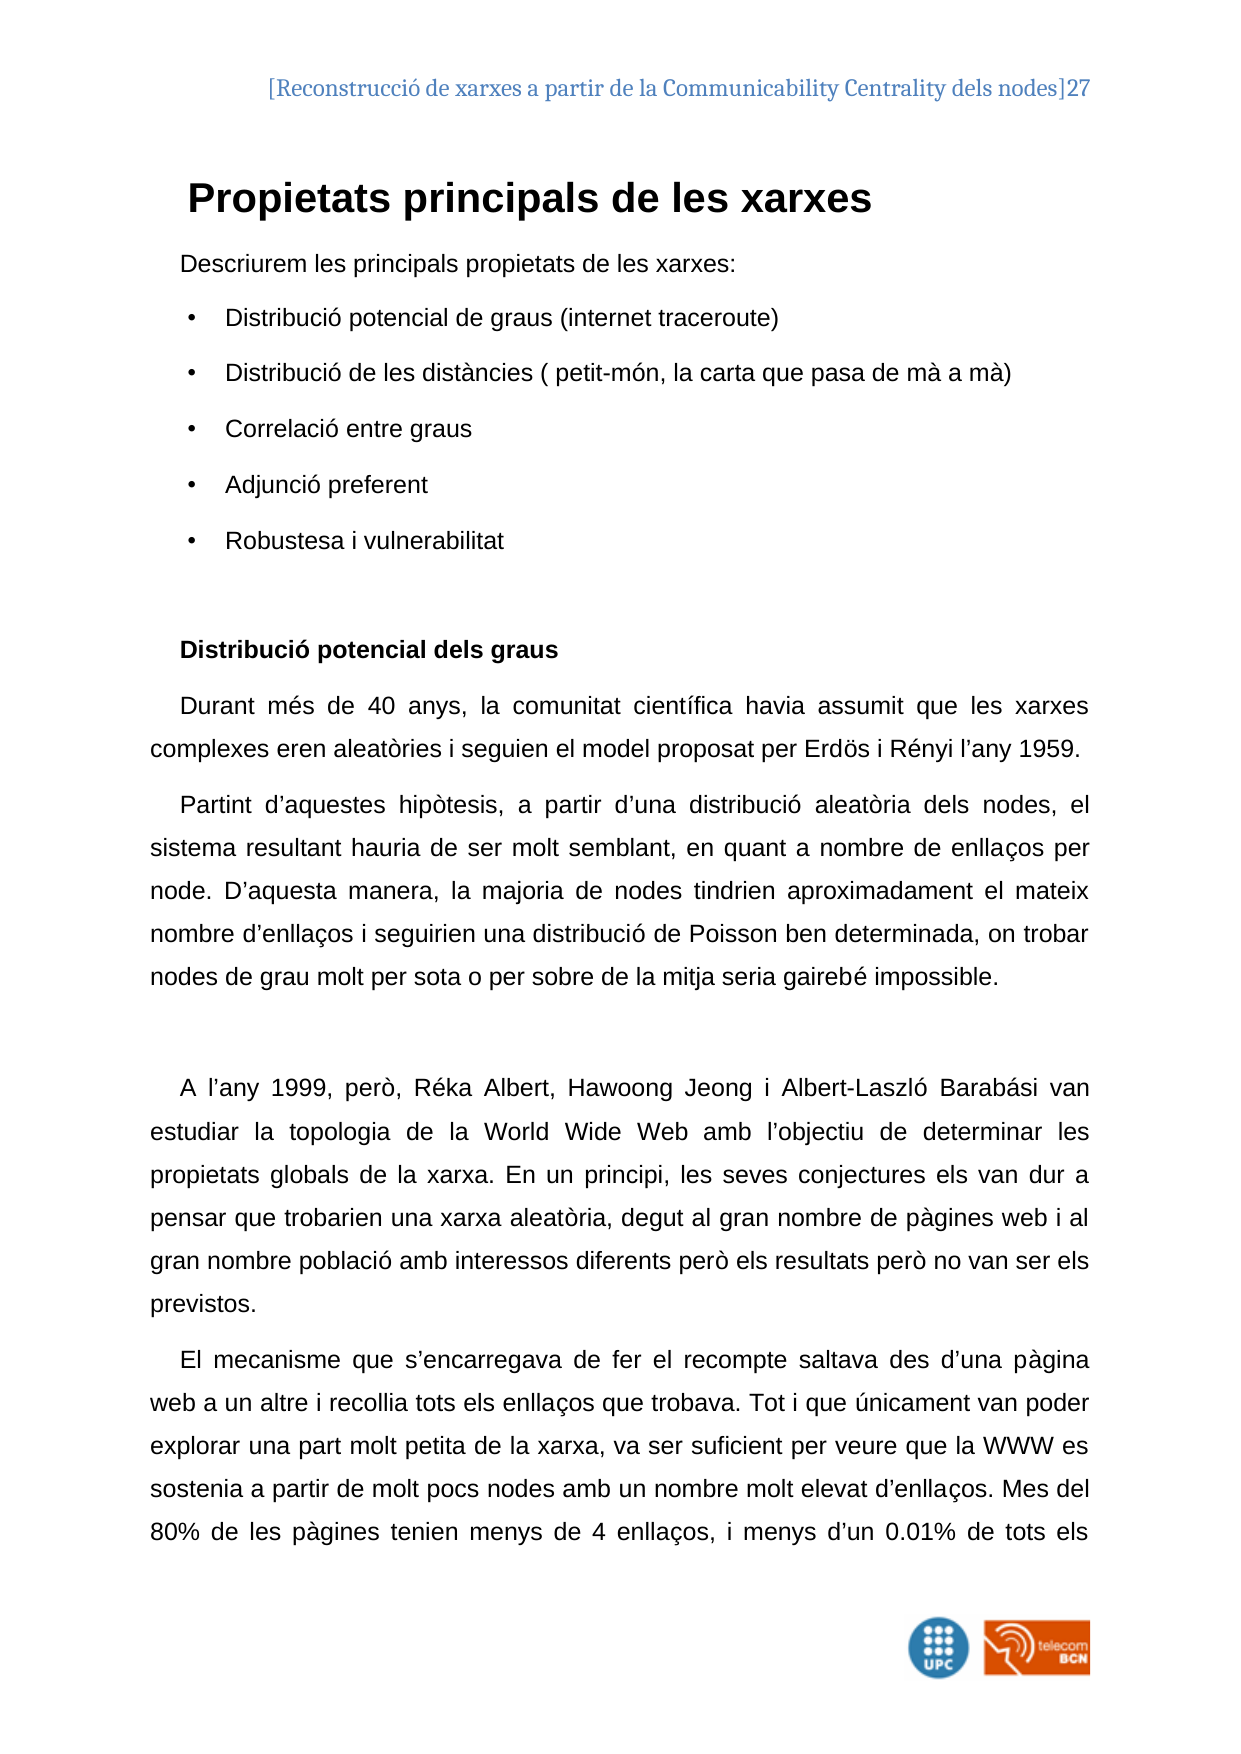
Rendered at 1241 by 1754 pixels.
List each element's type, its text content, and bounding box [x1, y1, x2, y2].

text Descriurem les principals propietats de les xarxes: [150, 249, 1090, 278]
text Durant més de 40 anys, la comunitat científica havia assumit que les xarxes complexes eren aleatòries i seguien el model proposat per Erdös i Rényi l’any 1959. [150, 691, 1090, 763]
subtitle Propietats principals de les xarxes [187, 173, 1090, 221]
text El mecanisme que s’encarregava de fer el recompte saltava des d’una pàgina web a un altre i recollia tots els enllaços que trobava. Tot i que únicament van poder explorar una part molt petita de la xarxa, va ser suficient per veure que la WWW es sostenia a partir de molt pocs nodes amb un nombre molt elevat d’enllaços. Mes del 80% de les pàgines tenien menys de 4 enllaços, i menys d’un 0.01% de tots els [150, 1344, 1090, 1546]
list Adjunció preferent [187, 470, 1090, 499]
picture [904, 1614, 1091, 1681]
list Robustesa i vulnerabilitat [187, 526, 1090, 554]
text Distribució potencial dels graus [150, 635, 1090, 664]
text Partint d’aquestes hipòtesis, a partir d’una distribució aleatòria dels nodes, el sistema resultant hauria de ser molt semblant, en quant a nombre de enllaços per node. D’aquesta manera, la majoria de nodes tindrien aproximadament el mateix nombre d’enllaços i seguirien una distribució de Poisson ben determinada, on trobar nodes de grau molt per sota o per sobre de la mitja seria gairebé impossible. [150, 789, 1090, 991]
text A l’any 1999, però, Réka Albert, Hawoong Jeong i Albert-Laszló Barabási van estudiar la topologia de la World Wide Web amb l’objectiu de determinar les propietats globals de la xarxa. En un principi, les seves conjectures els van dur a pensar que trobarien una xarxa aleatòria, degut al gran nombre de pàgines web i al gran nombre població amb interessos diferents però els resultats però no van ser els previstos. [150, 1073, 1090, 1318]
list Distribució potencial de graus (internet traceroute) [187, 303, 1090, 332]
list Distribució de les distàncies ( petit-món, la carta que pasa de mà a mà) [187, 358, 1090, 387]
list Correlació entre graus [187, 414, 1090, 443]
